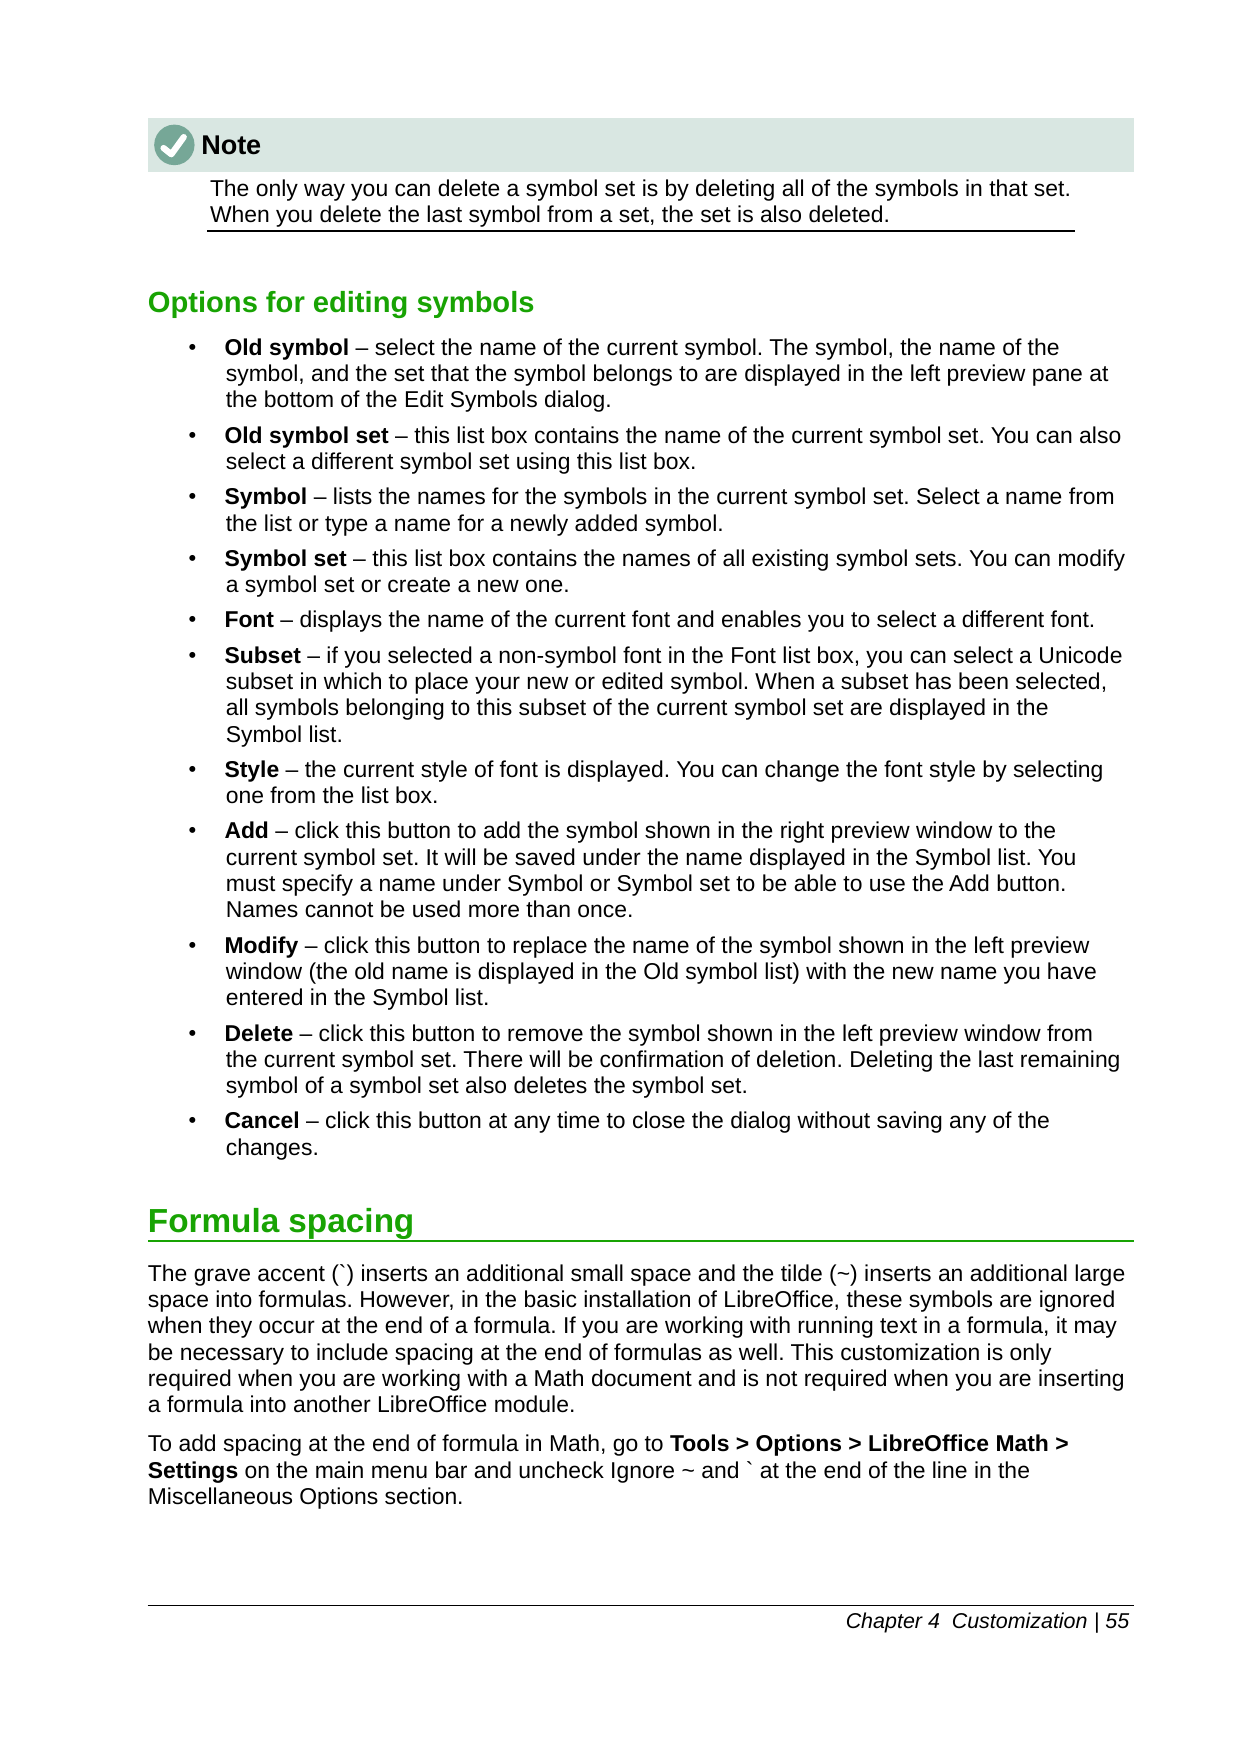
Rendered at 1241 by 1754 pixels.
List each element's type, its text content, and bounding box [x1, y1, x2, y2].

list Add – click this button to add the symbol shown in the right preview window to the current symbol set. It will be saved under the name displayed in the Symbol list. You must specify a name under Symbol or Symbol set to be able to use the Add button. Names cannot be used more than once. [185, 814, 1134, 923]
subtitle Formula spacing [148, 1201, 1134, 1240]
list Style – the current style of font is displayed. You can change the font style by selecting one from the list box. [185, 753, 1134, 808]
list Cancel – click this button at any time to close the dialog without saving any of the changes. [185, 1104, 1134, 1163]
text The only way you can delete a symbol set is by deleting all of the symbols in that set. When you delete the last symbol from a set, the set is also deleted. [207, 172, 1075, 230]
list Symbol – lists the names for the symbols in the current symbol set. Select a name from the list or type a name for a newly added symbol. [185, 480, 1134, 536]
subtitle Options for editing symbols [148, 286, 1134, 319]
list Font – displays the name of the current font and enables you to select a different font. [185, 603, 1134, 633]
subtitle Note [148, 118, 1134, 172]
text To add spacing at the end of formula in Math, go to Tools > Options > LibreOffice Math > Settings on the main menu bar and uncheck Ignore ~ and ` at the end of the line in the Miscellaneous Options section. [148, 1430, 1134, 1509]
list Subset – if you selected a non-symbol font in the Font list box, you can select a Unicode subset in which to place your new or edited symbol. When a subset has been selected, all symbols belonging to this subset of the current symbol set are displayed in the Symbol list. [185, 639, 1134, 747]
list Old symbol set – this list box contains the name of the current symbol set. You can also select a different symbol set using this list box. [185, 419, 1134, 474]
list Symbol set – this list box contains the names of all existing symbol sets. You can modify a symbol set or create a new one. [185, 542, 1134, 597]
list Modify – click this button to replace the name of the symbol shown in the left preview window (the old name is displayed in the Old symbol list) with the new name you have entered in the Symbol list. [185, 929, 1134, 1011]
list Old symbol – select the name of the current symbol. The symbol, the name of the symbol, and the set that the symbol belongs to are displayed in the left preview pane at the bottom of the Edit Symbols dialog. [185, 331, 1134, 413]
text The grave accent (`) inserts an additional small space and the tilde (~) inserts an additional large space into formulas. However, in the basic installation of LibreOffice, these symbols are ignored when they occur at the end of a formula. If you are working with running text in a formula, it may be necessary to include spacing at the end of formulas as well. This customization is only required when you are working with a Math document and is not required when you are inserting a formula into another LibreOffice module. [148, 1260, 1134, 1418]
list Delete – click this button to remove the symbol shown in the left preview window from the current symbol set. There will be confirmation of deletion. Deleting the last remaining symbol of a symbol set also deletes the symbol set. [185, 1017, 1134, 1099]
